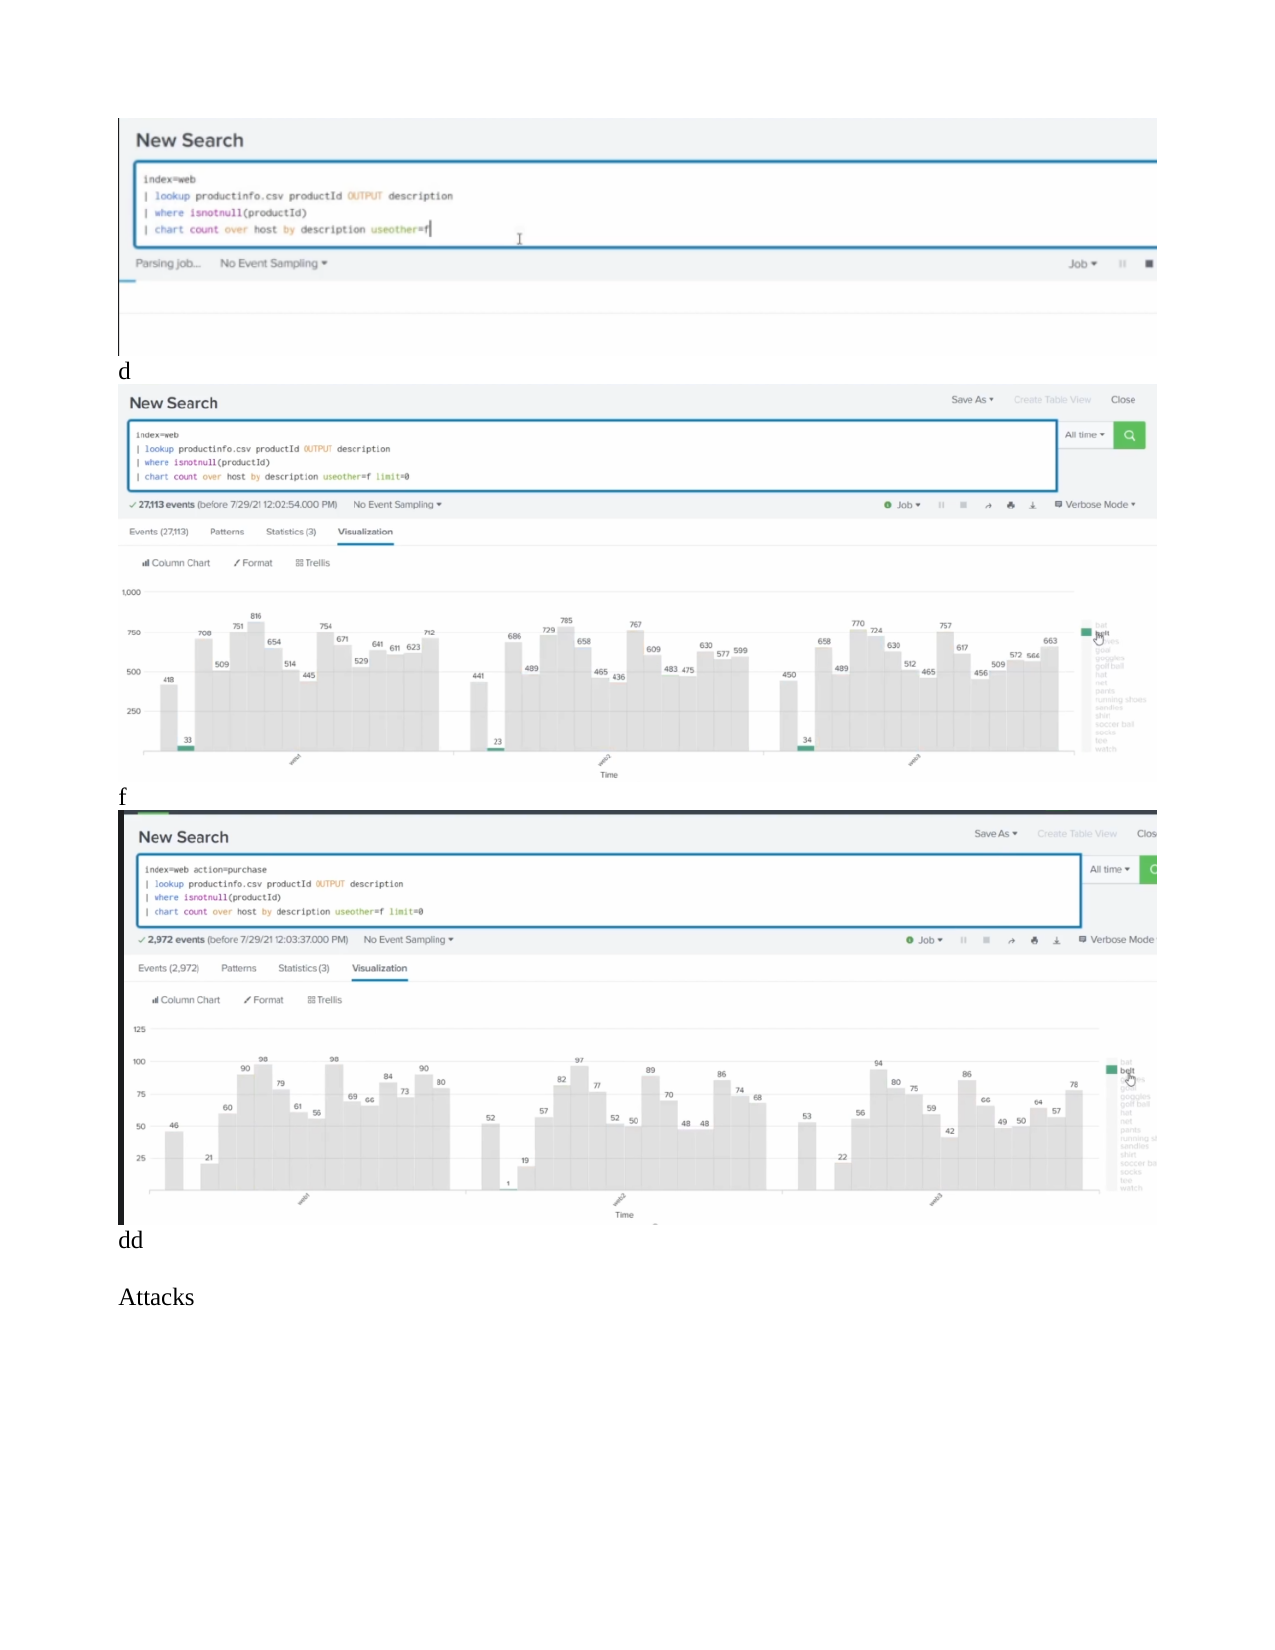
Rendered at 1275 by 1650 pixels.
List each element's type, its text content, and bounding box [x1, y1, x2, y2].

picture [118, 384, 1157, 782]
picture [118, 810, 1157, 1225]
text dd [118, 1225, 1157, 1254]
text f [118, 782, 1157, 810]
text Attacks [118, 1282, 1157, 1311]
picture [118, 118, 1157, 356]
text d [118, 356, 1157, 384]
